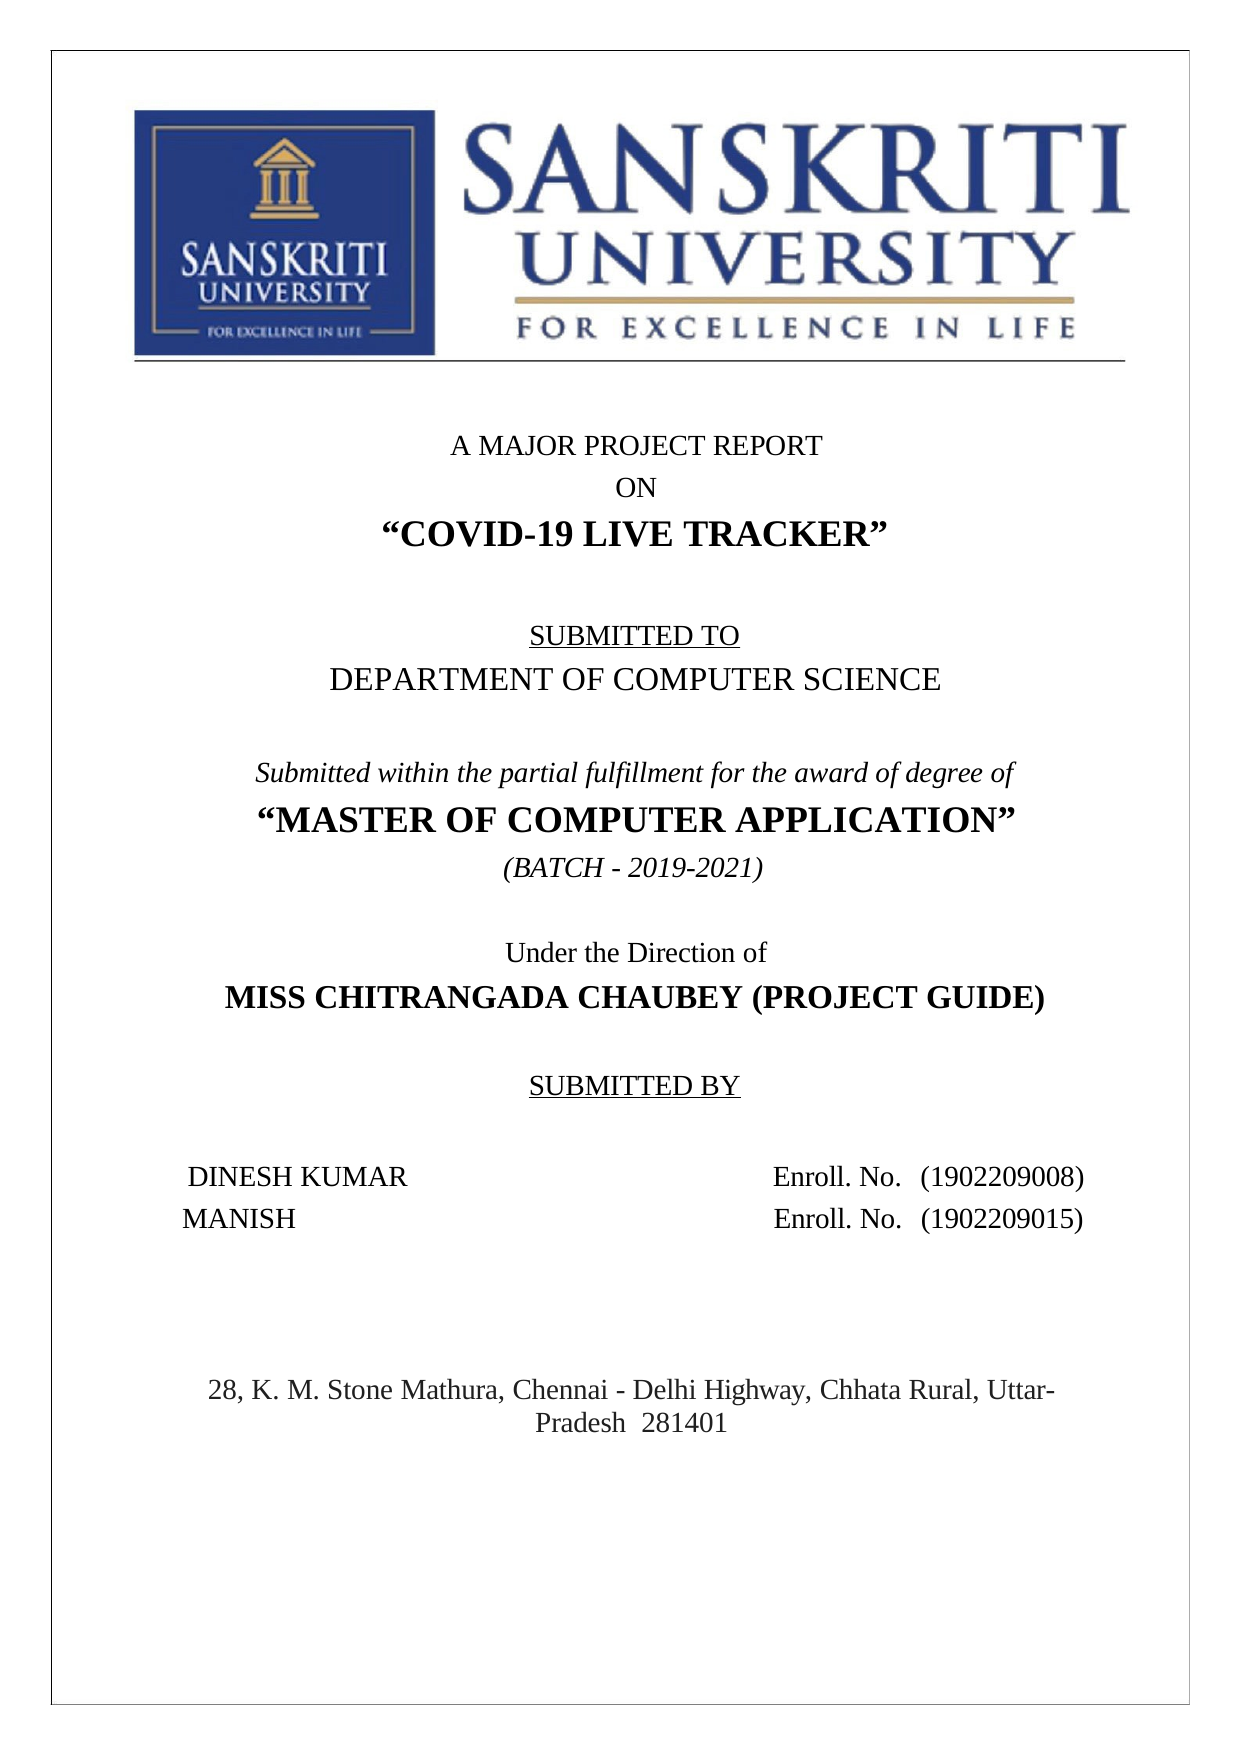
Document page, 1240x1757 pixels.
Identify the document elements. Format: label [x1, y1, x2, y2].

picture [50, 50, 1190, 1705]
